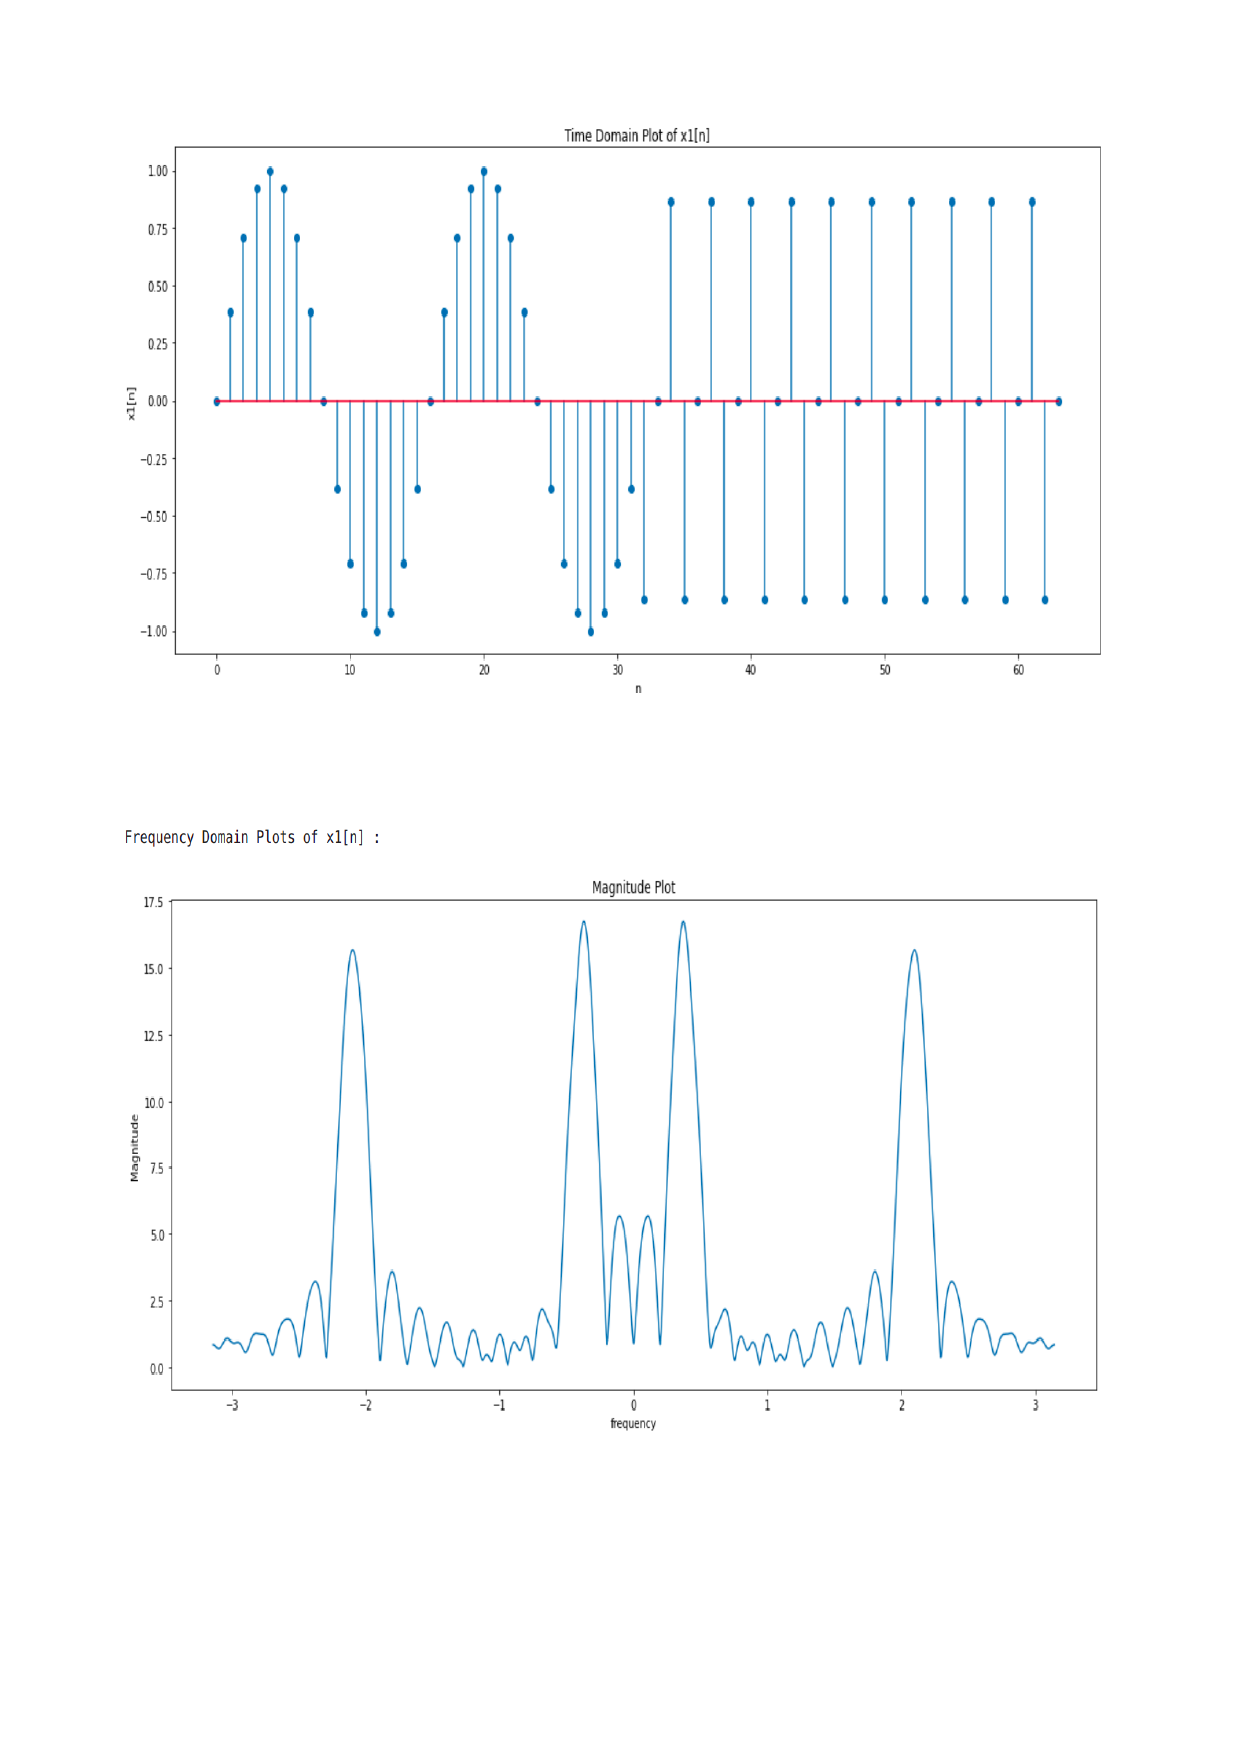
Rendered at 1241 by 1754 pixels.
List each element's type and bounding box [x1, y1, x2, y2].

picture [118, 821, 1123, 1444]
picture [118, 118, 1123, 693]
